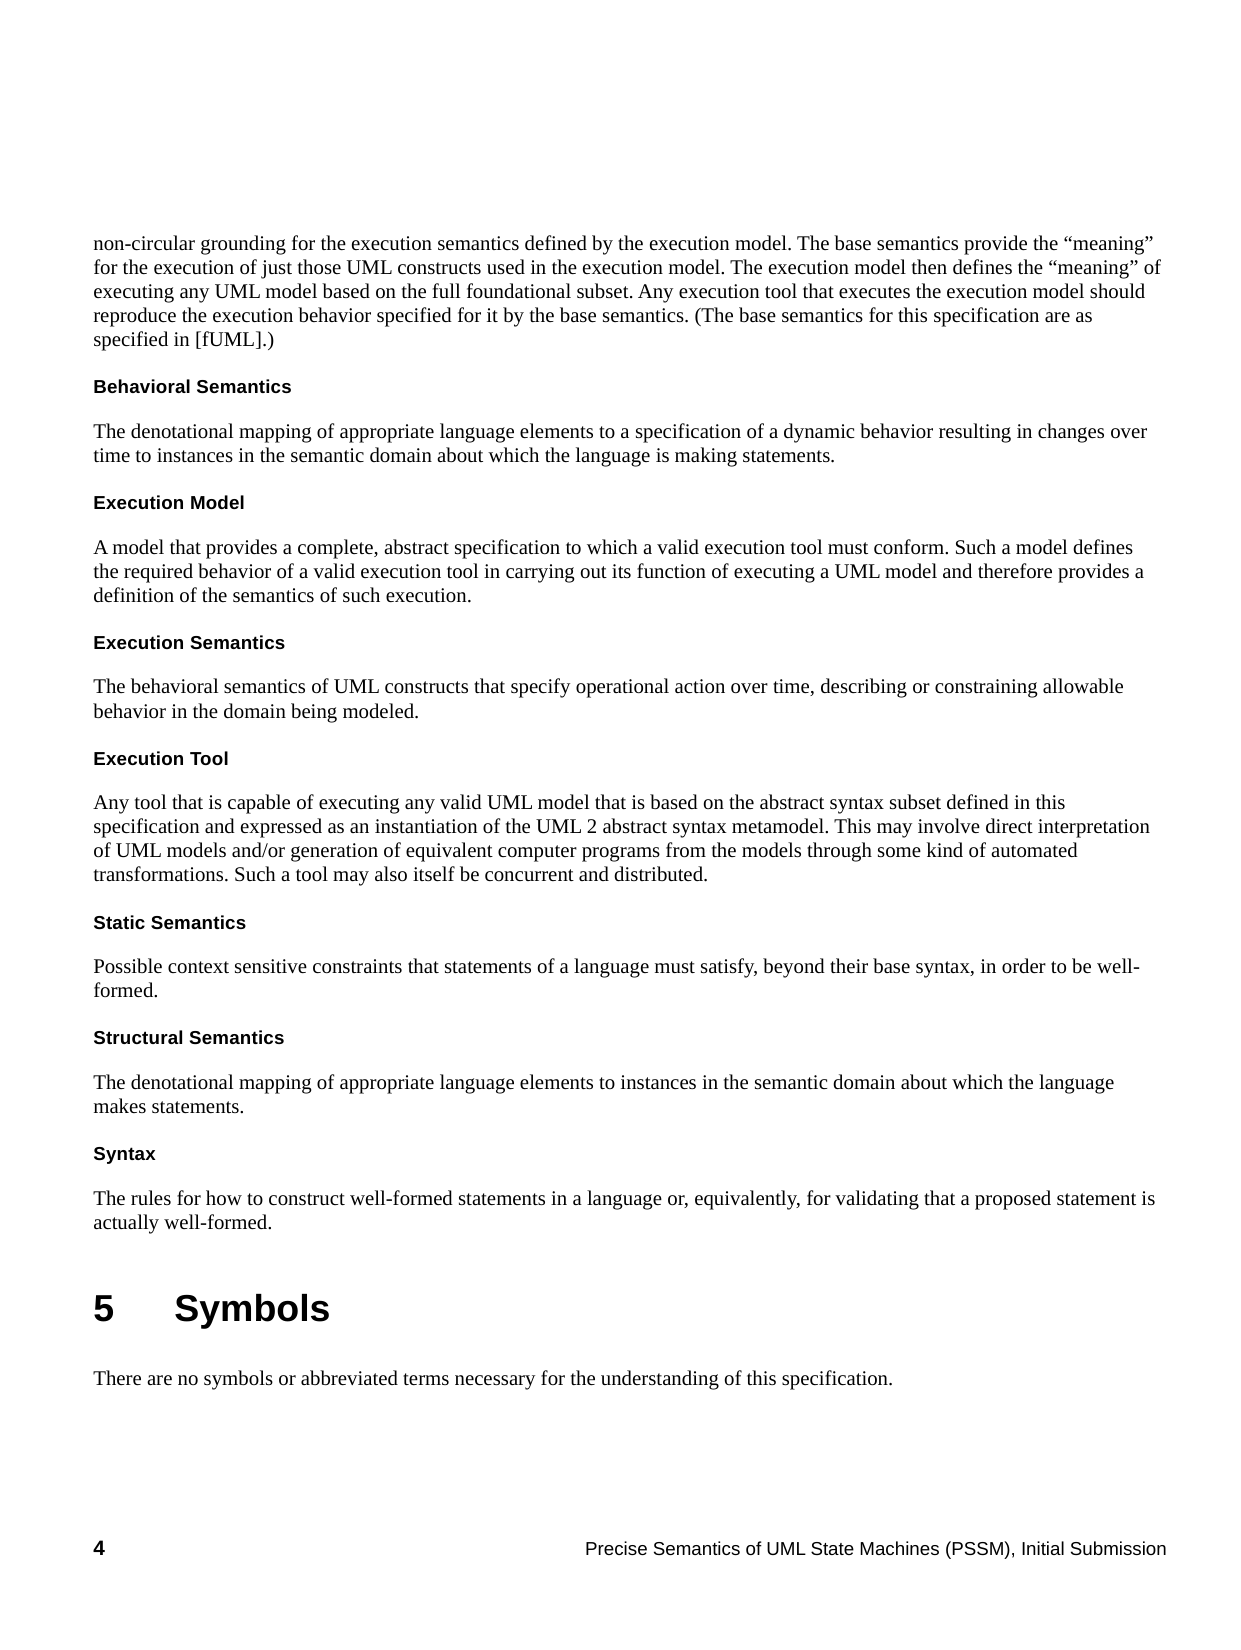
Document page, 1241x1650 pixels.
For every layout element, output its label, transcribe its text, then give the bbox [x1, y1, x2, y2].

text The denotational mapping of appropriate language elements to a specification of a dynamic behavior resulting in changes over time to instances in the semantic domain about which the language is making statements. [93, 419, 1164, 467]
subtitle Structural Semantics [93, 1027, 1164, 1049]
subtitle Behavioral Semantics [93, 376, 1164, 398]
text Possible context sensitive constraints that statements of a language must satisfy, beyond their base syntax, in order to be well-formed. [93, 954, 1164, 1002]
subtitle Syntax [93, 1143, 1164, 1164]
text The rules for how to construct well-formed statements in a language or, equivalently, for validating that a proposed statement is actually well-formed. [93, 1186, 1164, 1234]
text A model that provides a complete, abstract specification to which a valid execution tool must conform. Such a model defines the required behavior of a valid execution tool in carrying out its function of executing a UML model and therefore provides a definition of the semantics of such execution. [93, 535, 1164, 607]
subtitle Execution Model [93, 492, 1164, 514]
subtitle Execution Tool [93, 748, 1164, 769]
text The behavioral semantics of UML constructs that specify operational action over time, describing or constraining allowable behavior in the domain being modeled. [93, 674, 1164, 723]
subtitle Symbols [93, 1286, 1164, 1329]
subtitle Execution Semantics [93, 632, 1164, 653]
text There are no symbols or abbreviated terms necessary for the understanding of this specification. [93, 1366, 1164, 1390]
text non-circular grounding for the execution semantics defined by the execution model. The base semantics provide the “meaning” for the execution of just those UML constructs used in the execution model. The execution model then defines the “meaning” of executing any UML model based on the full foundational subset. Any execution tool that executes the execution model should reproduce the execution behavior specified for it by the base semantics. (The base semantics for this specification are as specified in [fUML].) [93, 231, 1164, 351]
text The denotational mapping of appropriate language elements to instances in the semantic domain about which the language makes statements. [93, 1070, 1164, 1118]
text Any tool that is capable of executing any valid UML model that is based on the abstract syntax subset defined in this specification and expressed as an instantiation of the UML 2 abstract syntax metamodel. This may involve direct interpretation of UML models and/or generation of equivalent computer programs from the models through some kind of automated transformations. Such a tool may also itself be concurrent and distributed. [93, 790, 1164, 886]
subtitle Static Semantics [93, 911, 1164, 933]
